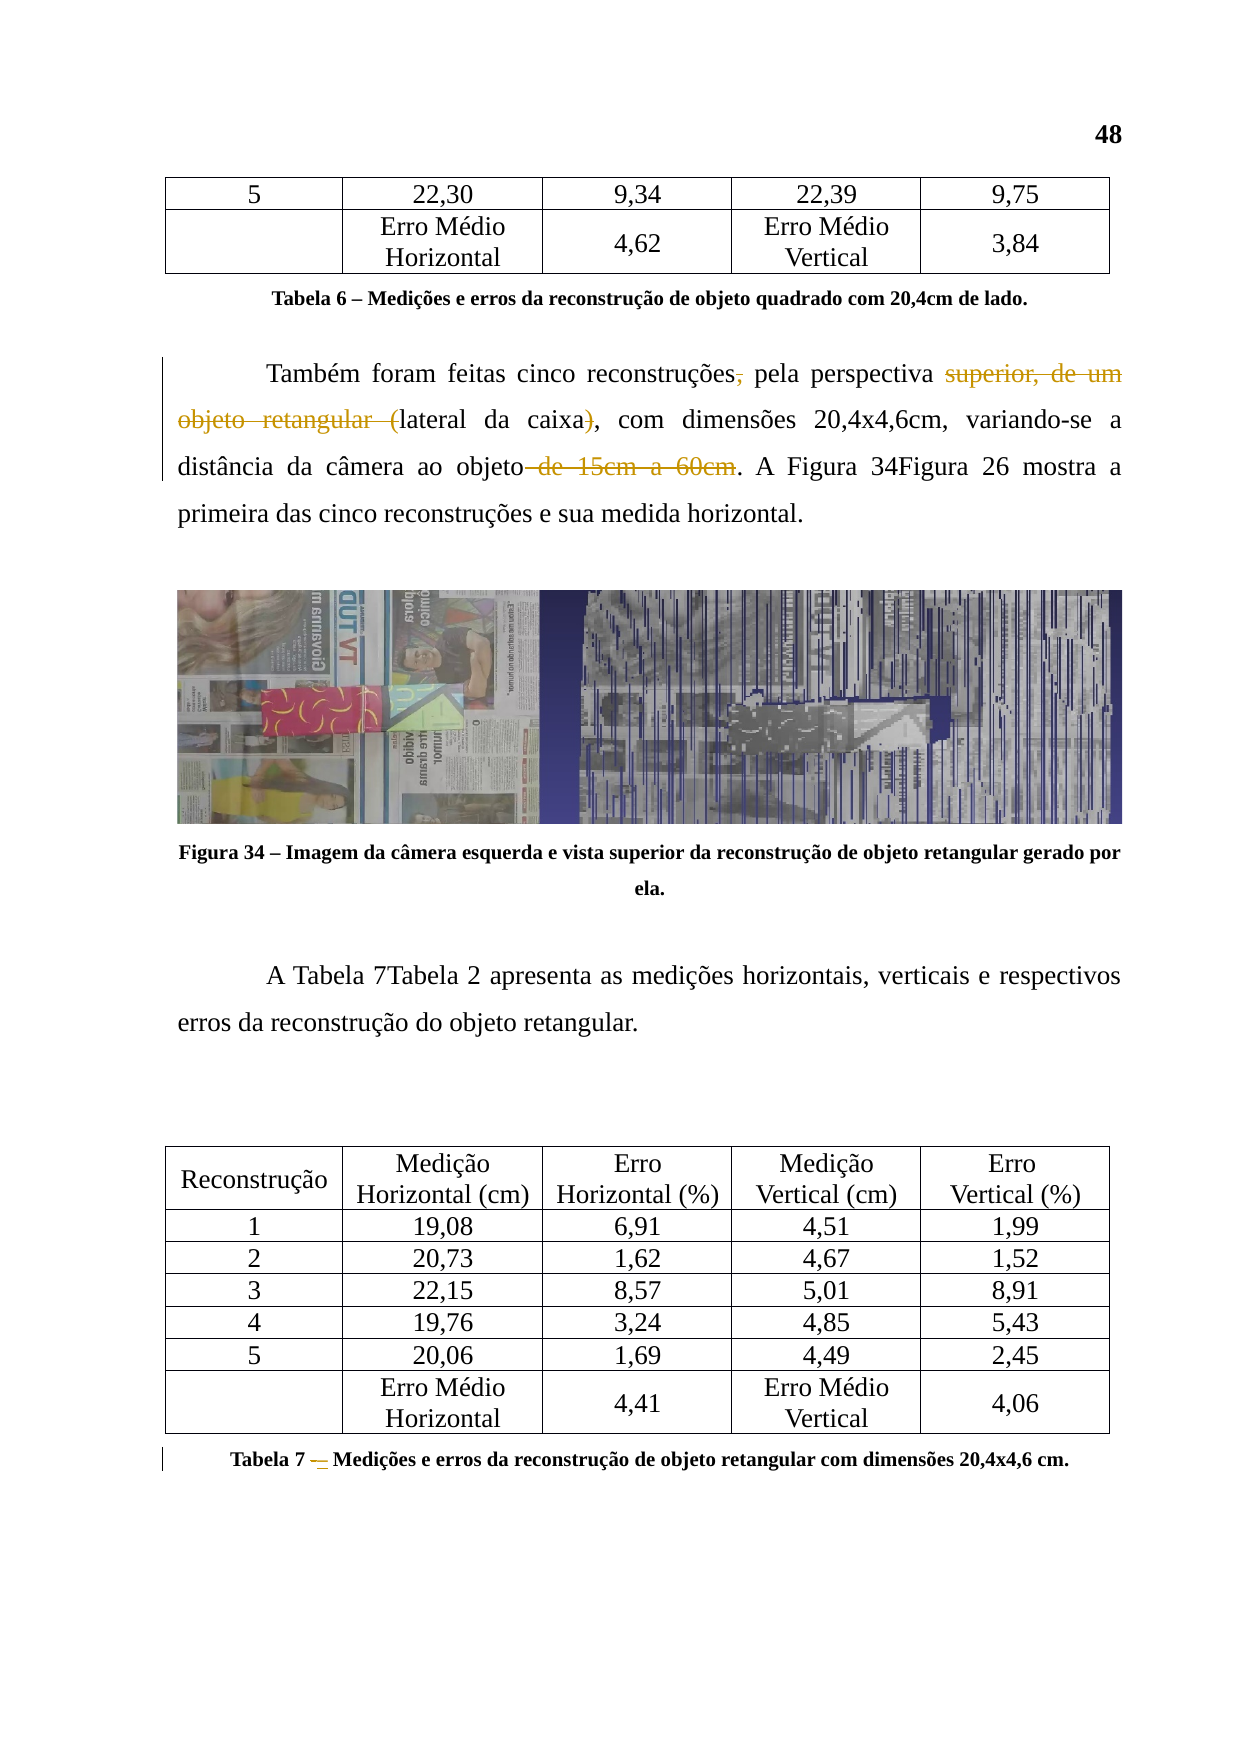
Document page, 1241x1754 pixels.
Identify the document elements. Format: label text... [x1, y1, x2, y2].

table_header Medição Horizontal (cm) [343, 1147, 542, 1209]
table_cell 1,69 [543, 1339, 731, 1370]
table_cell 20,73 [343, 1242, 542, 1273]
table_cell 22,30 [343, 178, 542, 209]
table_cell 4,62 [543, 210, 731, 273]
table_cell 5,01 [732, 1274, 920, 1306]
table_cell 5,43 [921, 1307, 1109, 1338]
table_cell 4,49 [732, 1339, 920, 1370]
table_cell 1 [166, 1210, 342, 1241]
table_header Reconstrução [166, 1147, 342, 1209]
table_cell 4,67 [732, 1242, 920, 1273]
table_cell 3,24 [543, 1307, 731, 1338]
table_cell 9,34 [543, 178, 731, 209]
text Também foram feitas cinco reconstruções pela perspectiva lateral da caixa, com dimensões 20,4x4,6cm, variando-se a distância da câmera ao objeto. A Figura 34Figura 26 mostra a primeira das cinco reconstruções e sua medida horizontal. [177, 357, 1122, 528]
table_cell 8,57 [543, 1274, 731, 1306]
table_cell 1,62 [543, 1242, 731, 1273]
table_cell 4 [166, 1307, 342, 1338]
table_cell 9,75 [921, 178, 1109, 209]
table_header Erro Horizontal (%) [543, 1147, 731, 1209]
table_cell 2 [166, 1242, 342, 1273]
table_cell 3 [166, 1274, 342, 1306]
text Tabela 6 – Medições e erros da reconstrução de objeto quadrado com 20,4cm de lado. [177, 286, 1122, 310]
table_cell 19,76 [343, 1307, 542, 1338]
table_cell 4,85 [732, 1307, 920, 1338]
table_cell 3,84 [921, 210, 1109, 273]
table_cell 5 [166, 1339, 342, 1370]
picture [177, 590, 1123, 824]
table_header Erro Vertical (%) [921, 1147, 1109, 1209]
table_cell 5 [166, 178, 342, 209]
table_cell 8,91 [921, 1274, 1109, 1306]
table_cell 22,39 [732, 178, 920, 209]
table_cell 1,52 [921, 1242, 1109, 1273]
table_cell [166, 210, 342, 273]
table_cell Erro Médio Horizontal [343, 210, 542, 273]
text Figura 34 – Imagem da câmera esquerda e vista superior da reconstrução de objeto retangular gerado por ela. [177, 840, 1122, 900]
text A Tabela 7Tabela 2 apresenta as medições horizontais, verticais e respectivos erros da reconstrução do objeto retangular. [177, 959, 1122, 1037]
table_cell Erro Médio Vertical [732, 210, 920, 273]
table_cell 4,41 [543, 1371, 731, 1433]
table_cell [166, 1371, 342, 1433]
table_cell 20,06 [343, 1339, 542, 1370]
table_header Medição Vertical (cm) [732, 1147, 920, 1209]
table_cell 4,51 [732, 1210, 920, 1241]
table_cell 1,99 [921, 1210, 1109, 1241]
table_cell 6,91 [543, 1210, 731, 1241]
table_cell 19,08 [343, 1210, 542, 1241]
table_cell 22,15 [343, 1274, 542, 1306]
table_cell Erro Médio Vertical [732, 1371, 920, 1433]
table_cell 4,06 [921, 1371, 1109, 1433]
table_cell 2,45 [921, 1339, 1109, 1370]
table_cell Erro Médio Horizontal [343, 1371, 542, 1433]
text Tabela 7 – Medições e erros da reconstrução de objeto retangular com dimensões 20,4x4,6 cm. [177, 1447, 1122, 1471]
